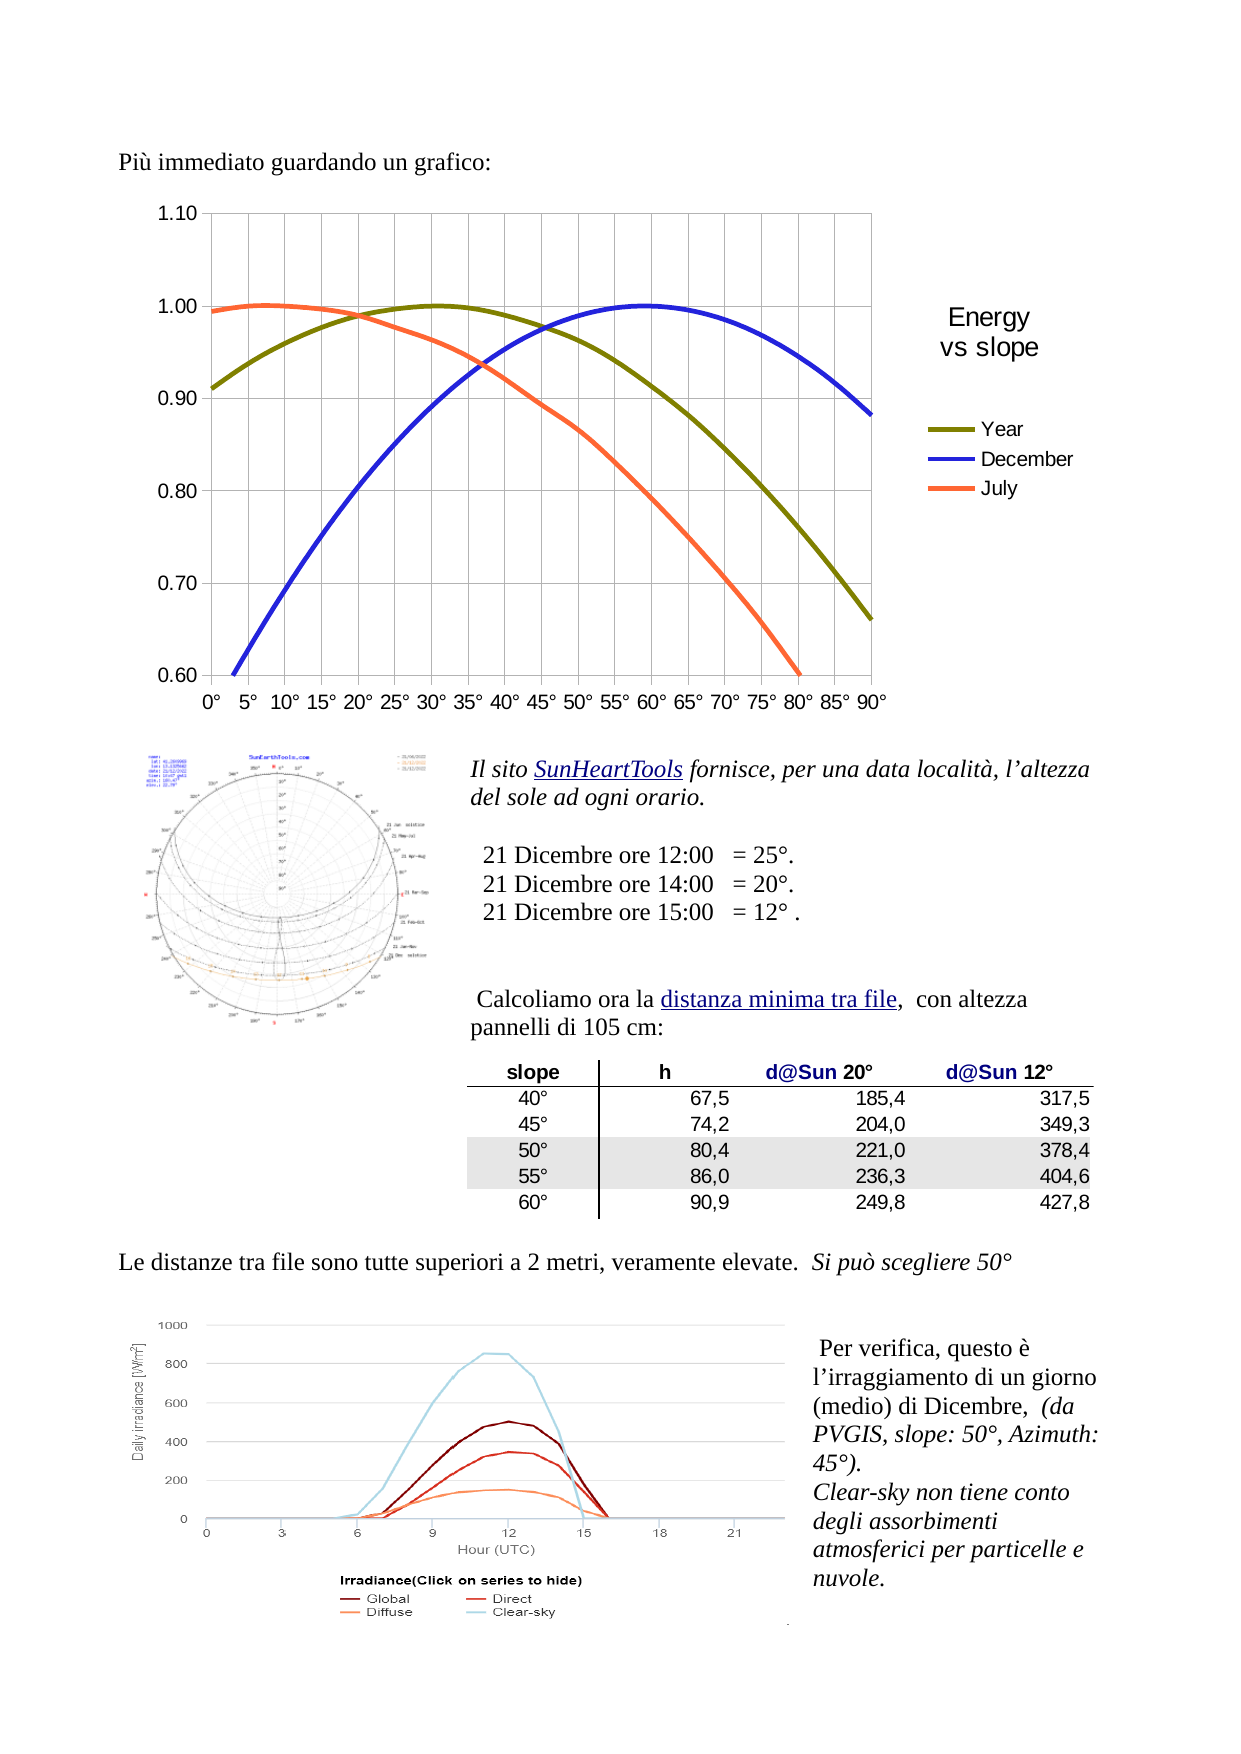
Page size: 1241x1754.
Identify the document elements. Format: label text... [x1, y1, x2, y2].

text Più immediato guardando un grafico: [118, 147, 1104, 176]
text 21 Dicembre ore 14:00 = 20°. [453, 869, 1104, 897]
text Il sito SunHeartTools fornisce, per una data località, l’altezza del sole ad ogni orario. [453, 754, 1104, 811]
text 21 Dicembre ore 15:00 = 12° . [453, 897, 1104, 926]
text Calcoliamo ora la distanza minima tra file, con altezza pannelli di 105 cm: [118, 984, 1104, 1041]
text 21 Dicembre ore 12:00 = 25°. [453, 840, 1104, 869]
picture [116, 753, 453, 1032]
text Per verifica, questo è l’irraggiamento di un giorno (medio) di Dicembre, (da PVGIS, slope: 50°, Azimuth: 45°). [789, 1333, 1104, 1477]
text Le distanze tra file sono tutte superiori a 2 metri, veramente elevate. Si può scegliere 50° [118, 1247, 1104, 1276]
picture [118, 1312, 789, 1625]
text Clear-sky non tiene conto degli assorbimenti atmosferici per particelle e nuvole. [789, 1477, 1104, 1592]
